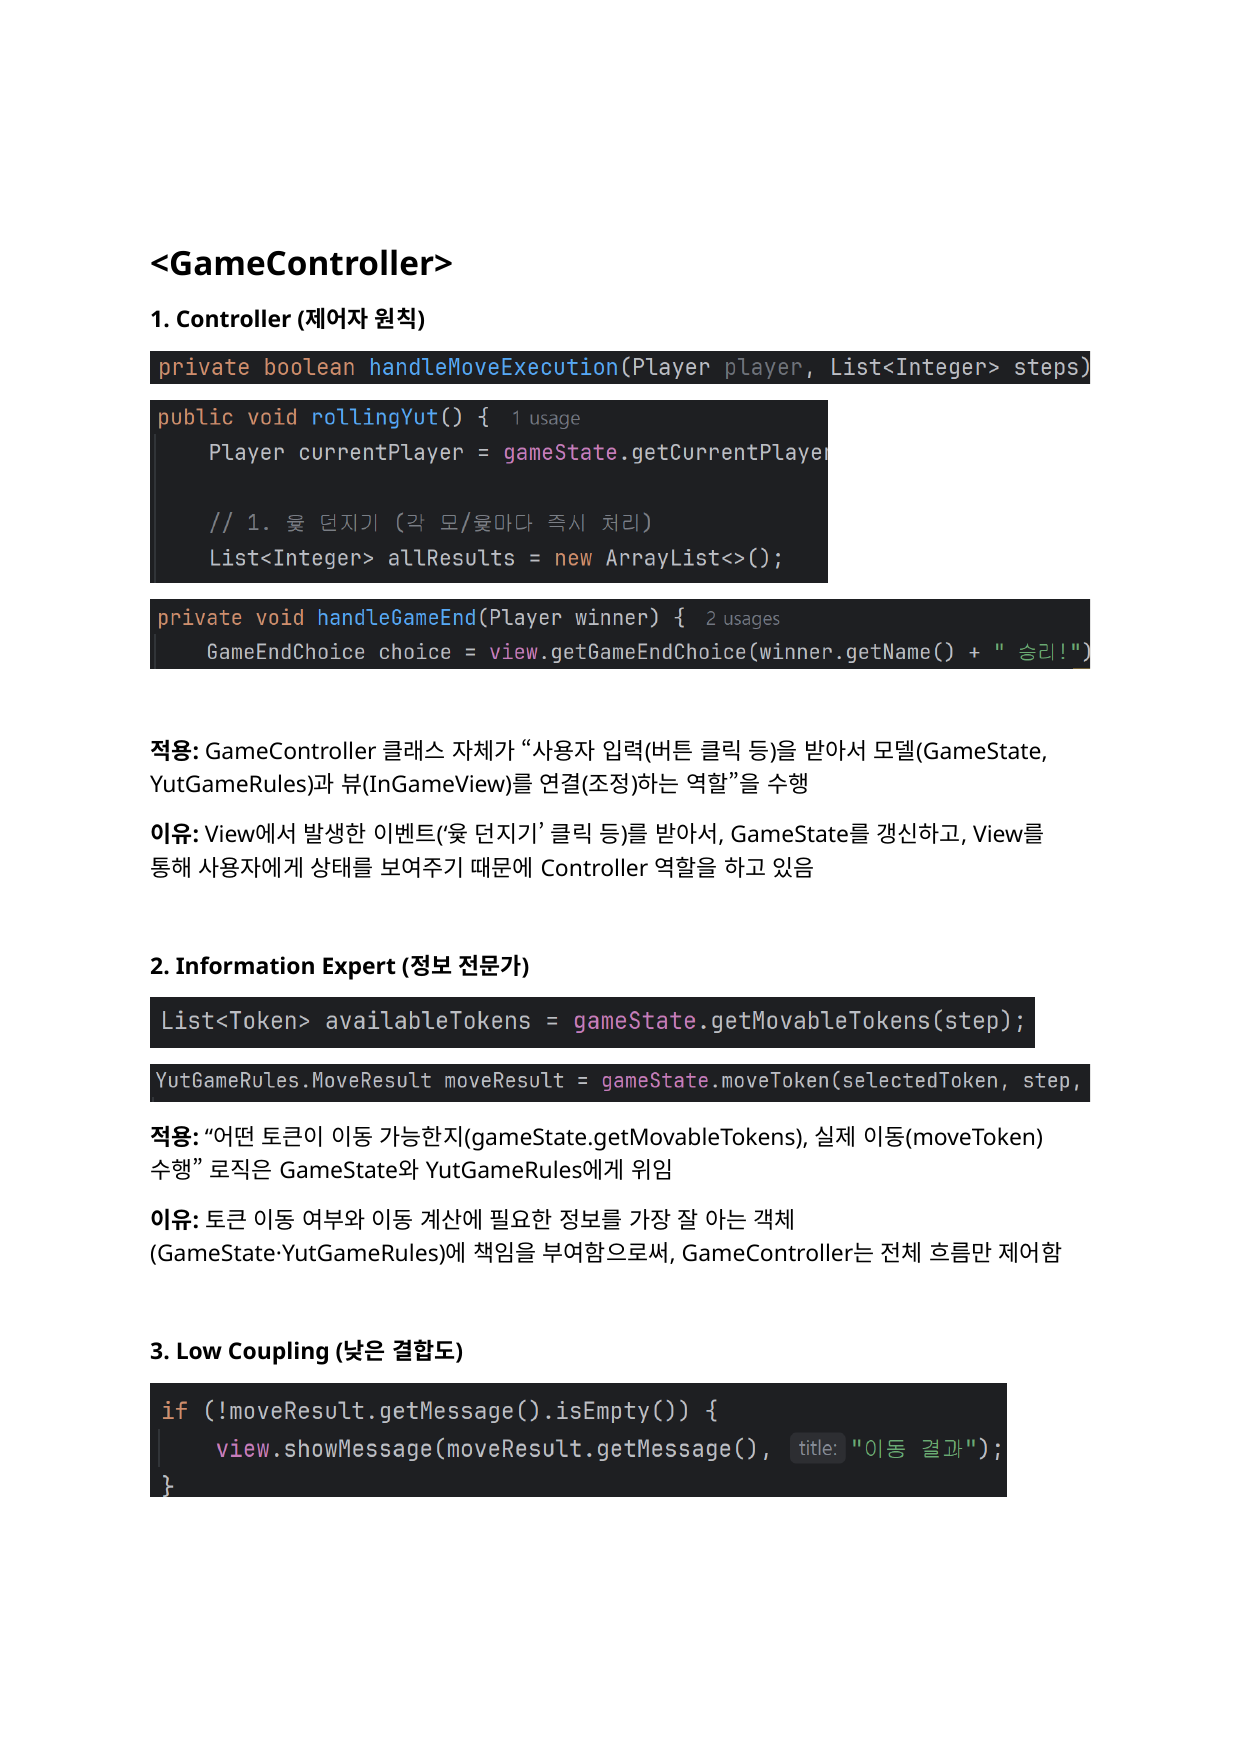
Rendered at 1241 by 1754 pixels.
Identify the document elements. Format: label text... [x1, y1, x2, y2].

text 적용: GameController 클래스 자체가 “사용자 입력(버튼 클릭 등)을 받아서 모델(GameState, YutGameRules)과 뷰(InGameView)를 연결(조정)하는 역할”을 수행 [150, 733, 1090, 800]
text 2. Information Expert (정보 전문가) [150, 948, 1090, 981]
text 1. Controller (제어자 원칙) [150, 301, 1090, 335]
text 적용: “어떤 토큰이 이동 가능한지(gameState.getMovableTokens), 실제 이동(moveToken) 수행” 로직은 GameState와 YutGameRules에게 위임 [150, 1118, 1090, 1185]
text 이유: 토큰 이동 여부와 이동 계산에 필요한 정보를 가장 잘 아는 객체(GameState·YutGameRules)에 책임을 부여함으로써, GameController는 전체 흐름만 제어함 [150, 1202, 1090, 1268]
text <GameController> [150, 239, 1090, 285]
text 3. Low Coupling (낮은 결합도) [150, 1333, 1090, 1366]
text 이유: View에서 발생한 이벤트(‘윷 던지기’ 클릭 등)를 받아서, GameState를 갱신하고, View를 통해 사용자에게 상태를 보여주기 때문에 Controller 역할을 하고 있음 [150, 816, 1090, 883]
